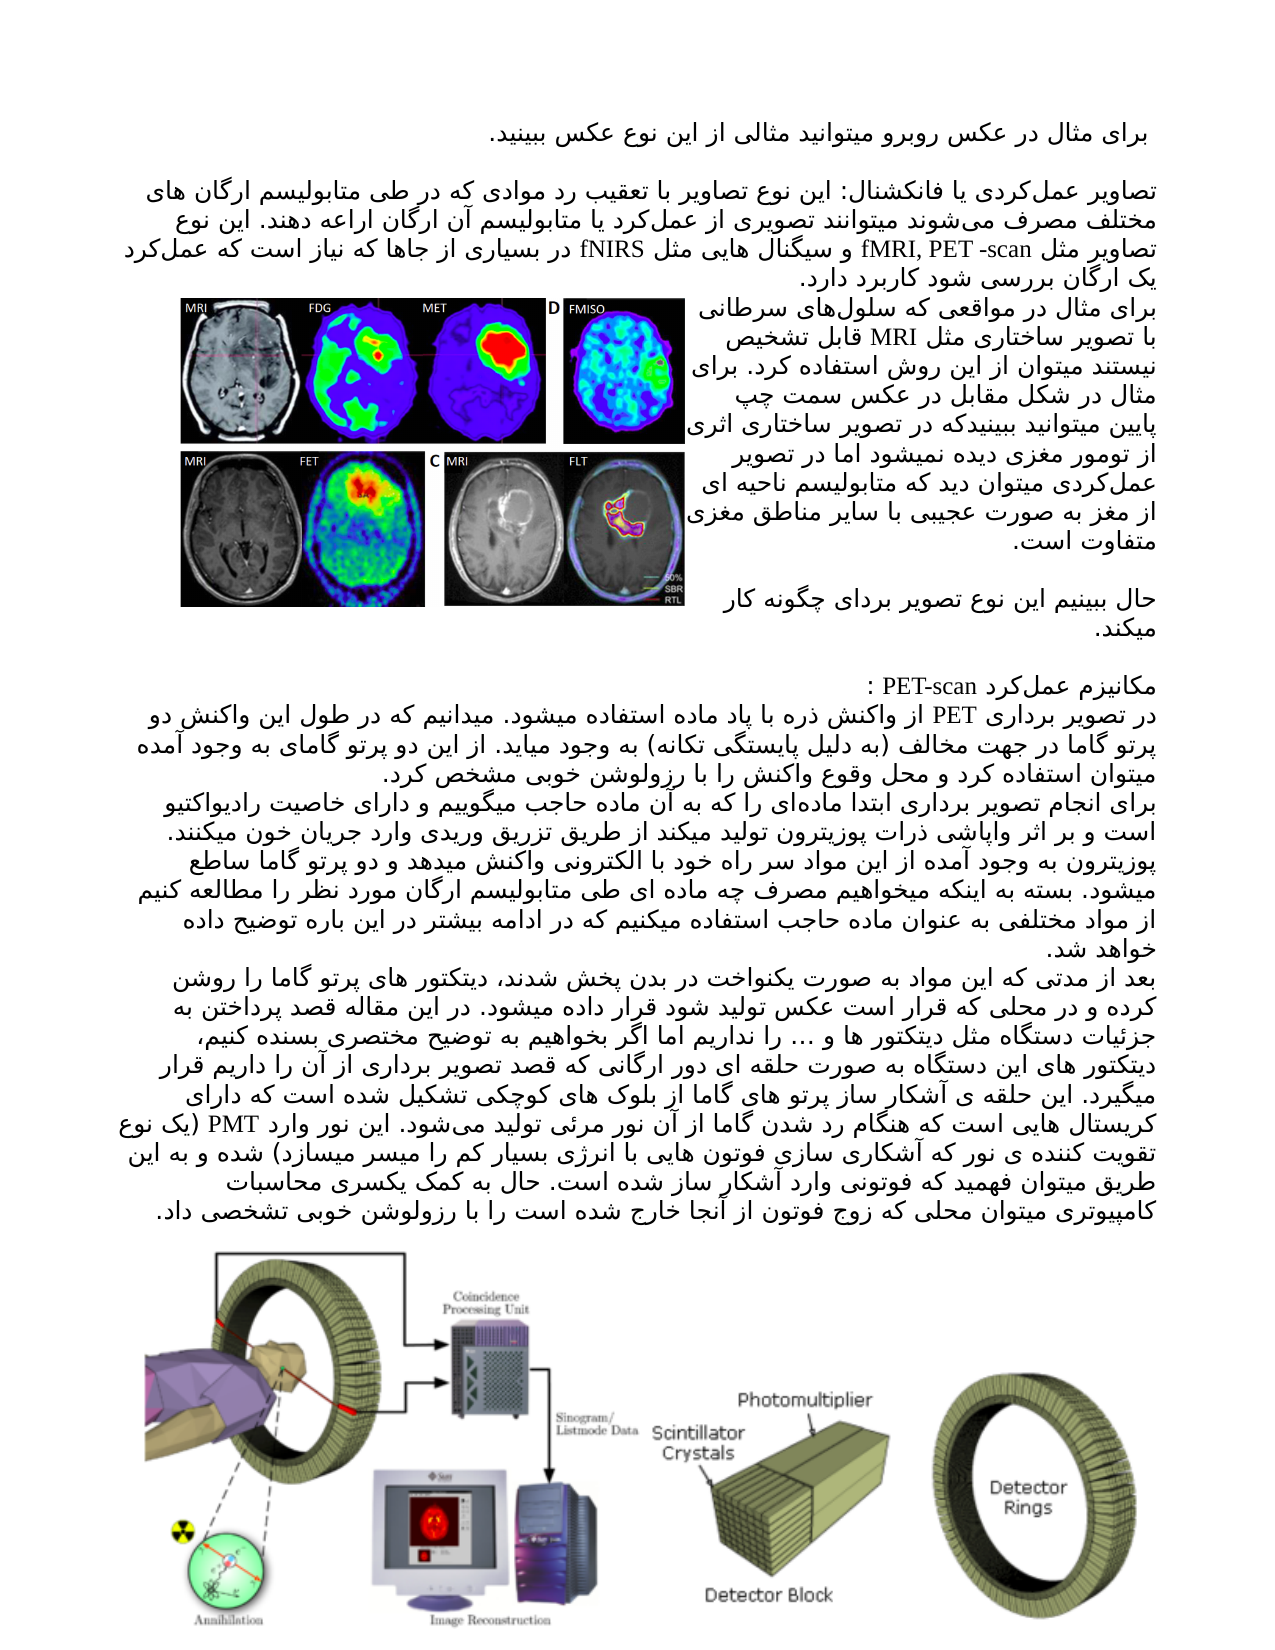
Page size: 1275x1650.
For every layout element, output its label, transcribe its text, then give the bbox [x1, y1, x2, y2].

text برای مثال در عکس روبرو میتوانید مثالی از این نوع عکس ببینید. [118, 118, 1157, 147]
text برای انجام تصویر برداری ابتدا ماده‌ای را که به آن ماده حاجب میگوییم و دارای خاصیت رادیواکتیو است و بر اثر واپاشی ذرات پوزیترون تولید میکند از طریق تزریق وریدی وارد جریان خون میکنند. پوزیترون به وجود آمده از این مواد سر راه خود با الکترونی واکنش میدهد و دو پرتو گاما ساطع میشود. بسته به اینکه میخواهیم مصرف چه ماده ای طی متابولیسم ارگان مورد نظر را مطالعه کنیم از مواد مختلفی به عنوان ماده حاجب استفاده میکنیم که در ادامه بیشتر در این باره توضیح داده خواهد شد. [118, 788, 1157, 963]
text برای مثال در مواقعی که سلول‌های سرطانی با تصویر ساختاری مثل MRI قابل تشخیص نیستند میتوان از این روش استفاده کرد. برای مثال در شکل مقابل در عکس سمت چپ پایین میتوانید ببینیدکه در تصویر ساختاری اثری از تومور مغزی دیده نمیشود اما در تصویر عمل‌کردی میتوان دید که متابولیسم ناحیه ای از مغز به صورت عجیبی با سایر مناطق مغزی متفاوت است. [118, 293, 1157, 555]
text در تصویر برداری PET از واکنش ذره با پاد ماده استفاده میشود. میدانیم که در طول این واکنش دو پرتو گاما در جهت مخالف (به دلیل پایستگی تکانه) به وجود میاید. از این دو پرتو گامای به وجود آمده میتوان استفاده کرد و محل وقوع واکنش را با رزولوشن خوبی مشخص کرد. [118, 701, 1157, 788]
picture [144, 1250, 1162, 1629]
text مکانیزم عمل‌کرد PET-scan : [118, 671, 1157, 701]
text تصاویر عمل‌کردی یا فانکشنال: این نوع تصاویر با تعقیب رد موادی که در طی متابولیسم ارگان های مختلف مصرف می‌شوند میتوانند تصویری از عمل‌کرد یا متابولیسم آن ارگان اراعه دهند. این نوع تصاویر مثل fMRI, PET -scan و سیگنال هایی مثل fNIRS در بسیاری از جاها که نیاز است که عمل‌کرد یک ارگان بررسی شود کاربرد دارد. [118, 176, 1157, 293]
text بعد از مدتی که این مواد به صورت یکنواخت در بدن پخش شدند، دیتکتور های پرتو گاما را روشن کرده و در محلی که قرار است عکس تولید شود قرار داده میشود. در این مقاله قصد پرداختن به جزئیات دستگاه مثل دیتکتور ها و … را نداریم اما اگر بخواهیم به توضیح مختصری بسنده کنیم، دیتکتور های این دستگاه به صورت حلقه ای دور ارگانی که قصد تصویر برداری از آن را داریم قرار میگیرد. این حلقه ی آشکار ساز پرتو های گاما از بلوک های کوچکی تشکیل شده است که دارای کریستال هایی است که هنگام رد شدن گاما از آن نور مرئی تولید می‌شود. این نور وارد PMT (یک نوع تقویت کننده ی نور که آشکاری سازی فوتون هایی با انرژی بسیار کم را میسر میسازد) شده و به این طریق میتوان فهمید که فوتونی وارد آشکار ساز شده است. حال به کمک یکسری محاسبات کامپیوتری میتوان محلی که زوج فوتون از آنجا خارج شده است را با رزولوشن خوبی تشخصی داد. [118, 963, 1157, 1226]
text حال ببینیم این نوع تصویر بردای چگونه کار میکند. [118, 584, 1157, 642]
picture [180, 298, 685, 607]
